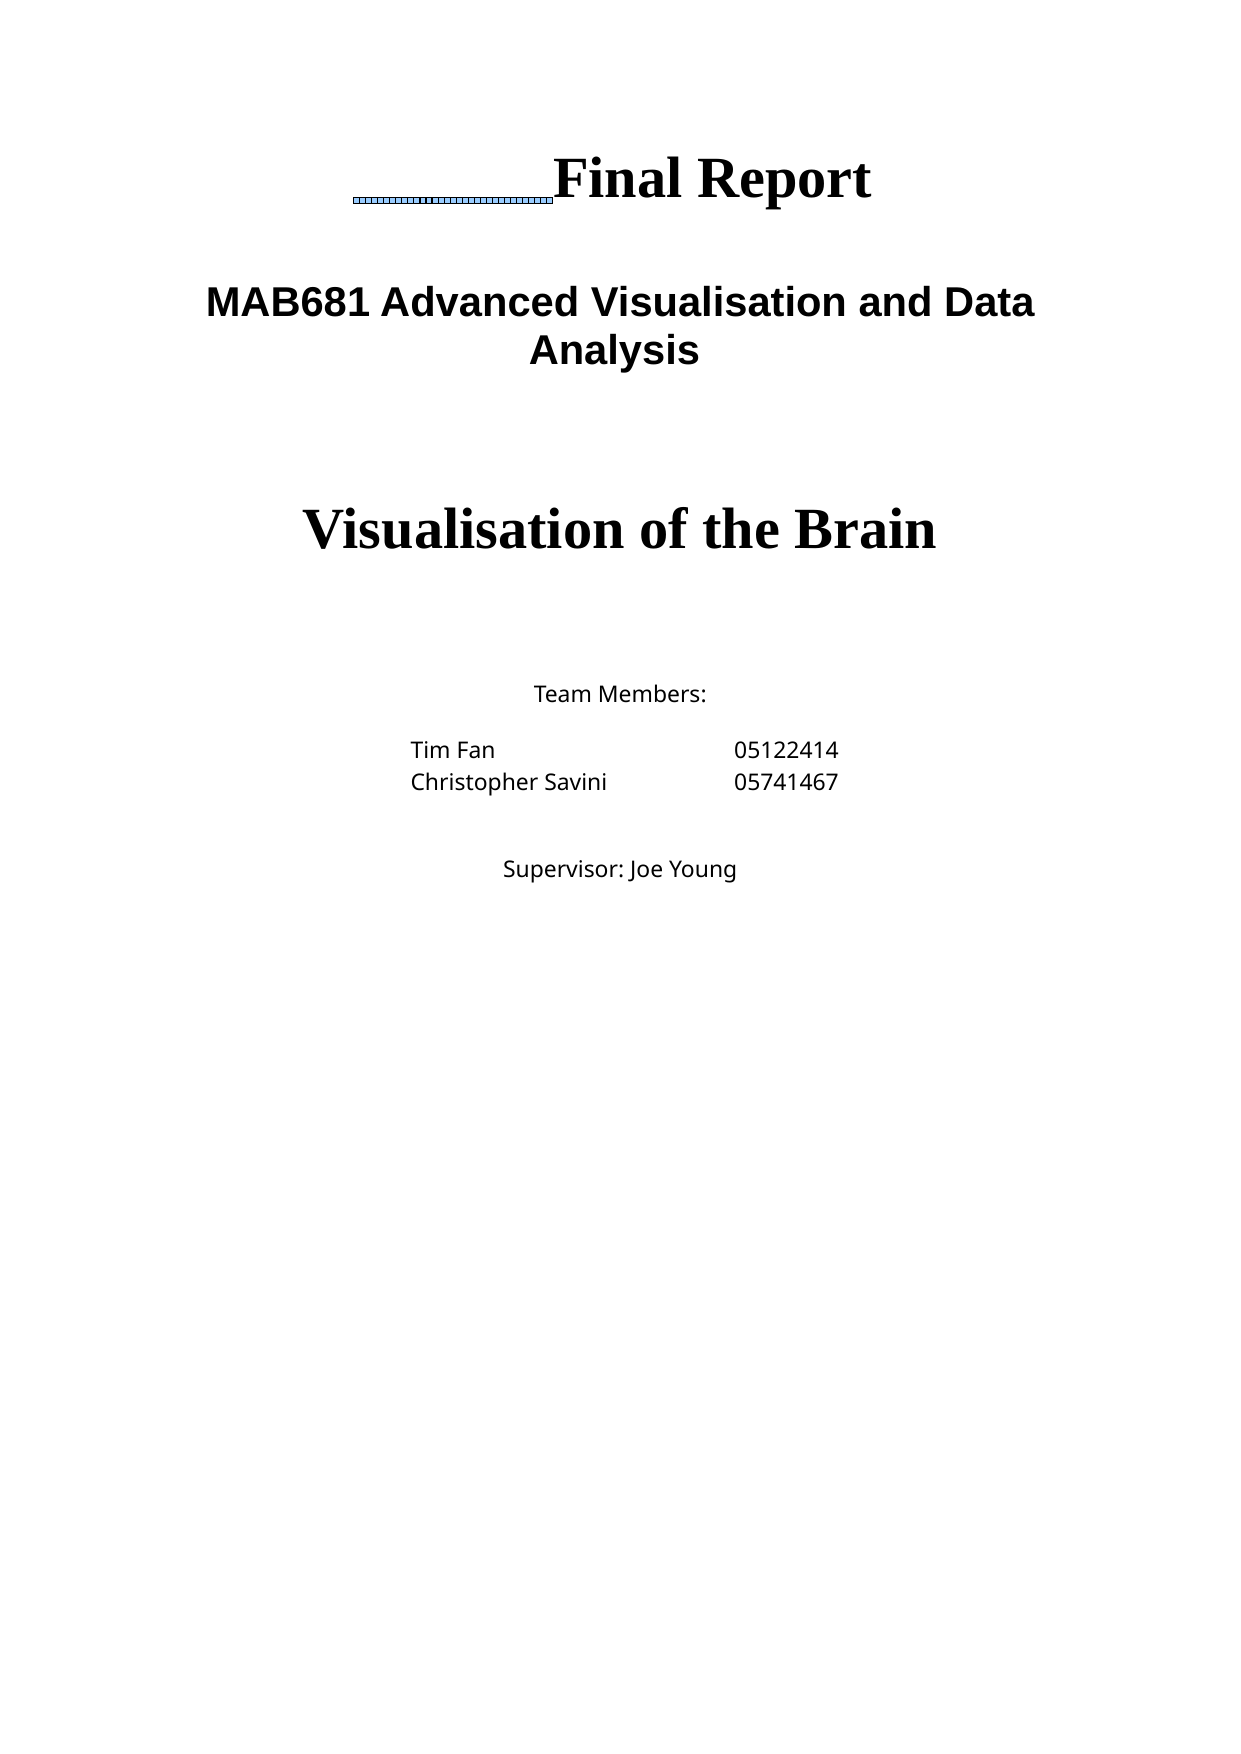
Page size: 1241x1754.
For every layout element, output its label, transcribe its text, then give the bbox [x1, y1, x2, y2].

title Team Members: [118, 678, 1122, 709]
title Final Report MAB681 Advanced Visualisation and Data Analysis [118, 143, 1122, 373]
title Supervisor: Joe Young [118, 853, 1122, 884]
title Visualisation of the Brain [118, 398, 1122, 561]
text Tim Fan 05122414 Christopher Savini 05741467 [118, 734, 1122, 828]
